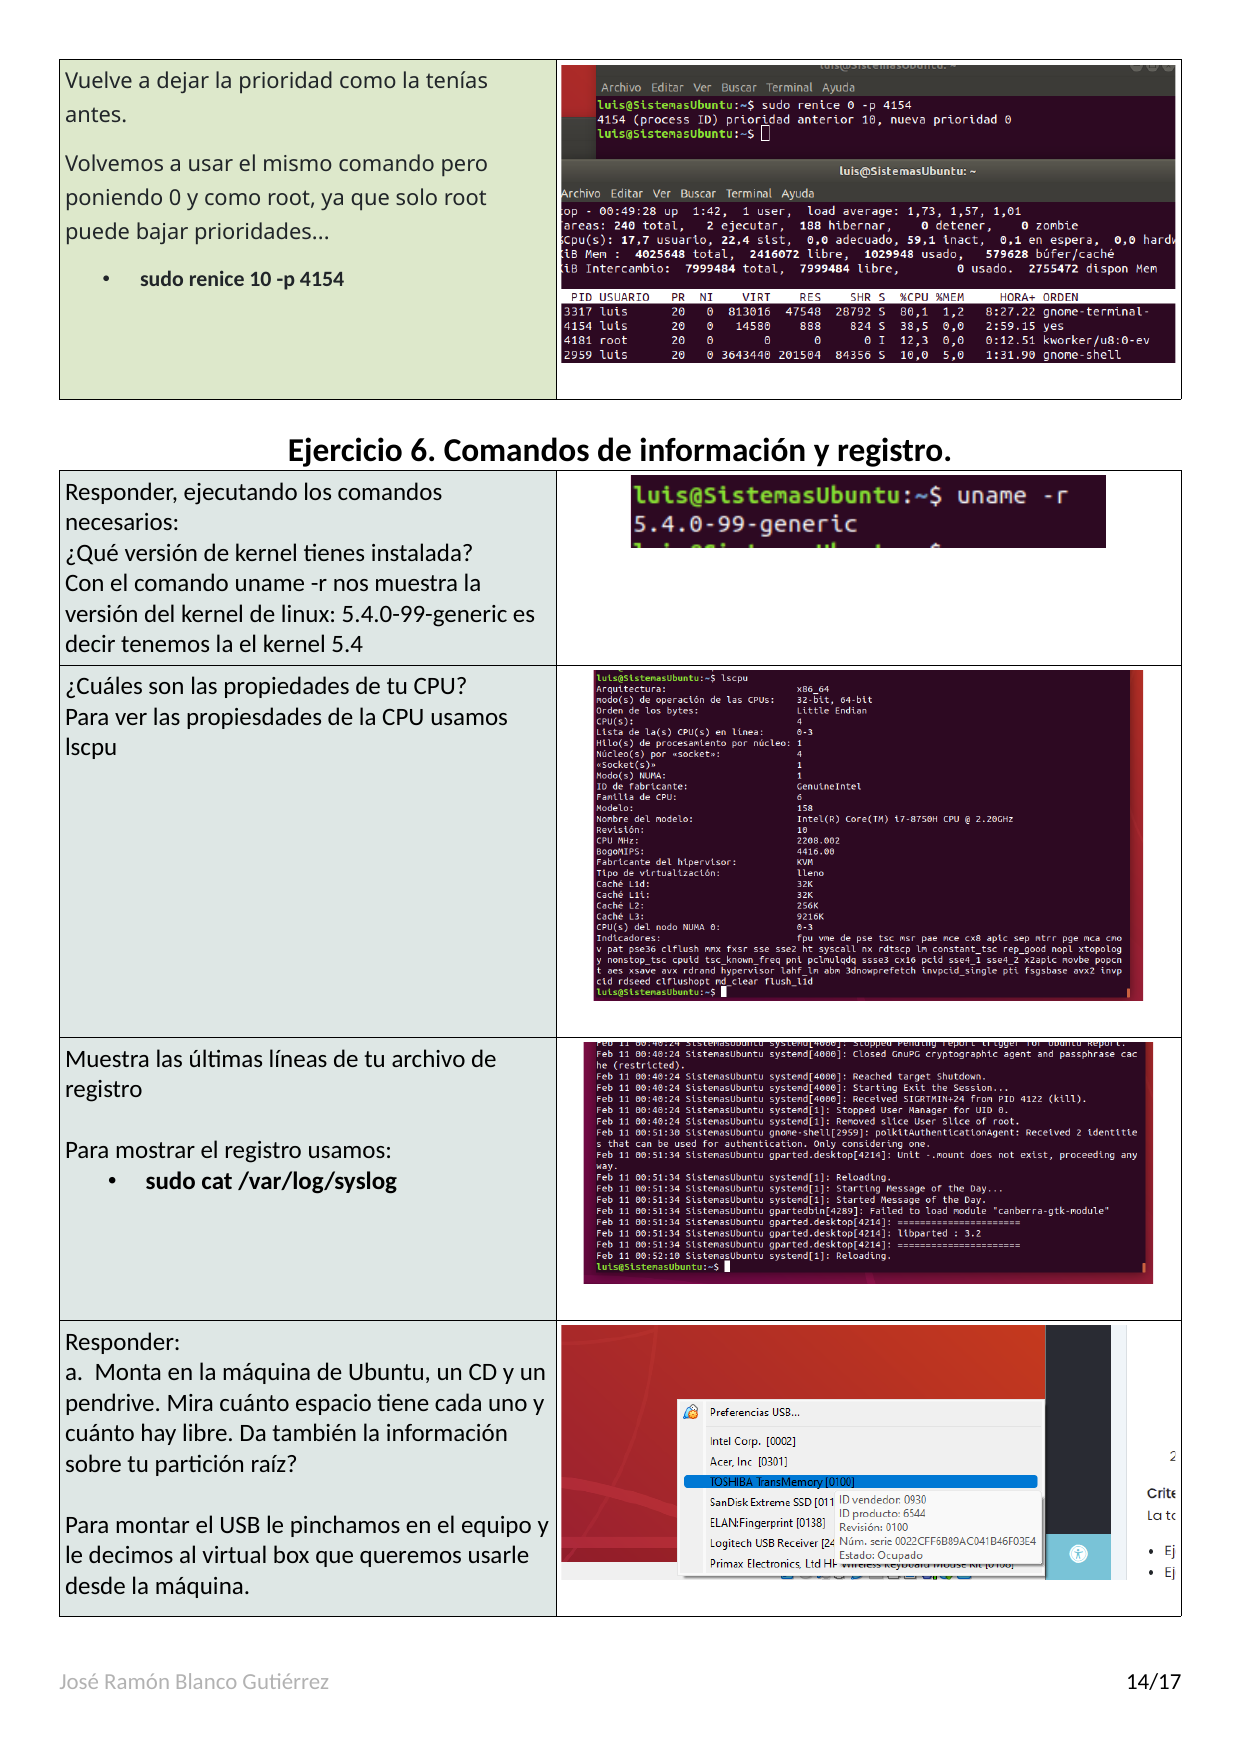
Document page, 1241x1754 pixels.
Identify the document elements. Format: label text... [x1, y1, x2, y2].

table_cell [557, 60, 1181, 399]
table_header [557, 471, 1181, 665]
text Ejercicio 6. Comandos de información y registro. [59, 429, 1181, 470]
picture [630, 475, 1106, 548]
picture [561, 65, 1176, 363]
table_cell [557, 1321, 1181, 1616]
table_cell Responder: a. Monta en la máquina de Ubuntu, un CD y un pendrive. Mira cuánto espacio tiene cada uno y cuánto hay libre. Da también la información sobre tu partición raíz? Para montar el USB le pinchamos en el equipo y le decimos al virtual box que queremos usarle desde la máquina. [60, 1321, 556, 1616]
table_header Responder, ejecutando los comandos necesarios: ¿Qué versión de kernel tienes instalada? Con el comando uname -r nos muestra la versión del kernel de linux: 5.4.0-99-generic es decir tenemos la el kernel 5.4 [60, 471, 556, 665]
table_cell ¿Cuáles son las propiedades de tu CPU? Para ver las propiesdades de la CPU usamos lscpu [60, 666, 556, 1037]
table_cell Muestra las últimas líneas de tu archivo de registro Para mostrar el registro usamos: sudo cat /var/log/syslog [60, 1038, 556, 1320]
picture [593, 670, 1144, 1001]
table_cell Vuelve a dejar la prioridad como la tenías antes. Volvemos a usar el mismo comando pero poniendo 0 y como root, ya que solo root puede bajar prioridades... sudo renice 10 -p 4154 [60, 60, 556, 399]
picture [583, 1042, 1154, 1284]
picture [561, 1325, 1176, 1580]
table_cell [557, 666, 1181, 1037]
table_cell [557, 1038, 1181, 1320]
